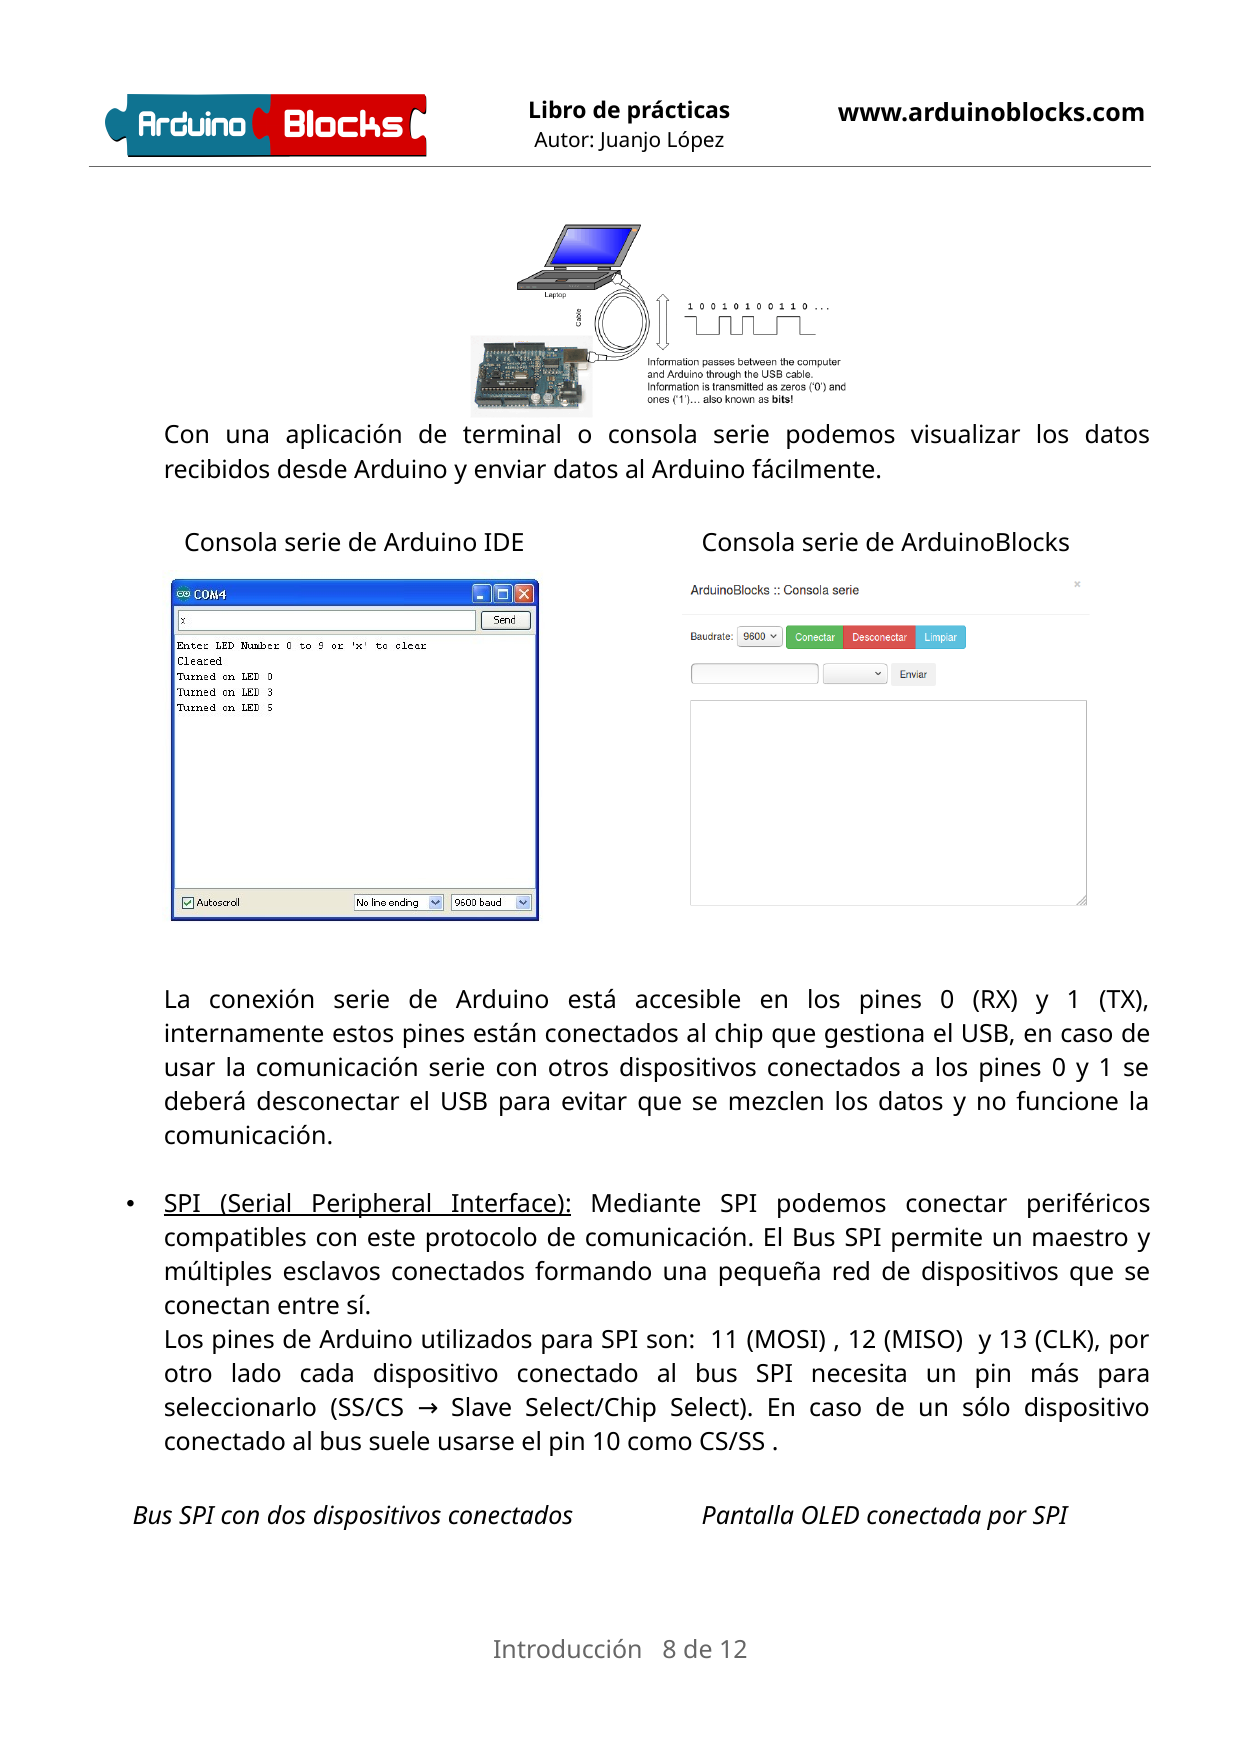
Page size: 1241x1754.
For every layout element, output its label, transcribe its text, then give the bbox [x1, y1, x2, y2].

picture [105, 94, 427, 157]
table_cell [620, 908, 1152, 947]
list Los pines de Arduino utilizados para SPI son: 11 (MOSI) , 12 (MISO) y 13 (CLK), por otro lado cada dispositivo conectado al bus SPI necesita un pin más para seleccionarlo (SS/CS → Slave Select/Chip Select). En caso de un sólo dispositivo conectado al bus suele usarse el pin 10 como CS/SS . [126, 1322, 1152, 1458]
picture [682, 570, 1090, 908]
table_header Consola serie de Arduino IDE [89, 519, 620, 565]
table_header Pantalla OLED conectada por SPI [620, 1492, 1152, 1538]
list SPI (Serial Peripheral Interface): Mediante SPI podemos conectar periféricos compatibles con este protocolo de comunicación. El Bus SPI permite un maestro y múltiples esclavos conectados formando una pequeña red de dispositivos que se conectan entre sí. [126, 1186, 1152, 1322]
table_header Bus SPI con dos dispositivos conectados [89, 1492, 620, 1538]
table_header Consola serie de ArduinoBlocks [620, 519, 1152, 565]
table_cell [89, 565, 620, 947]
picture [469, 224, 846, 418]
picture [162, 570, 547, 925]
list La conexión serie de Arduino está accesible en los pines 0 (RX) y 1 (TX), internamente estos pines están conectados al chip que gestiona el USB, en caso de usar la comunicación serie con otros dispositivos conectados a los pines 0 y 1 se deberá desconectar el USB para evitar que se mezclen los datos y no funcione la comunicación. [126, 981, 1152, 1152]
table_cell [620, 565, 1152, 907]
list Con una aplicación de terminal o consola serie podemos visualizar los datos recibidos desde Arduino y enviar datos al Arduino fácilmente. [126, 417, 1152, 485]
